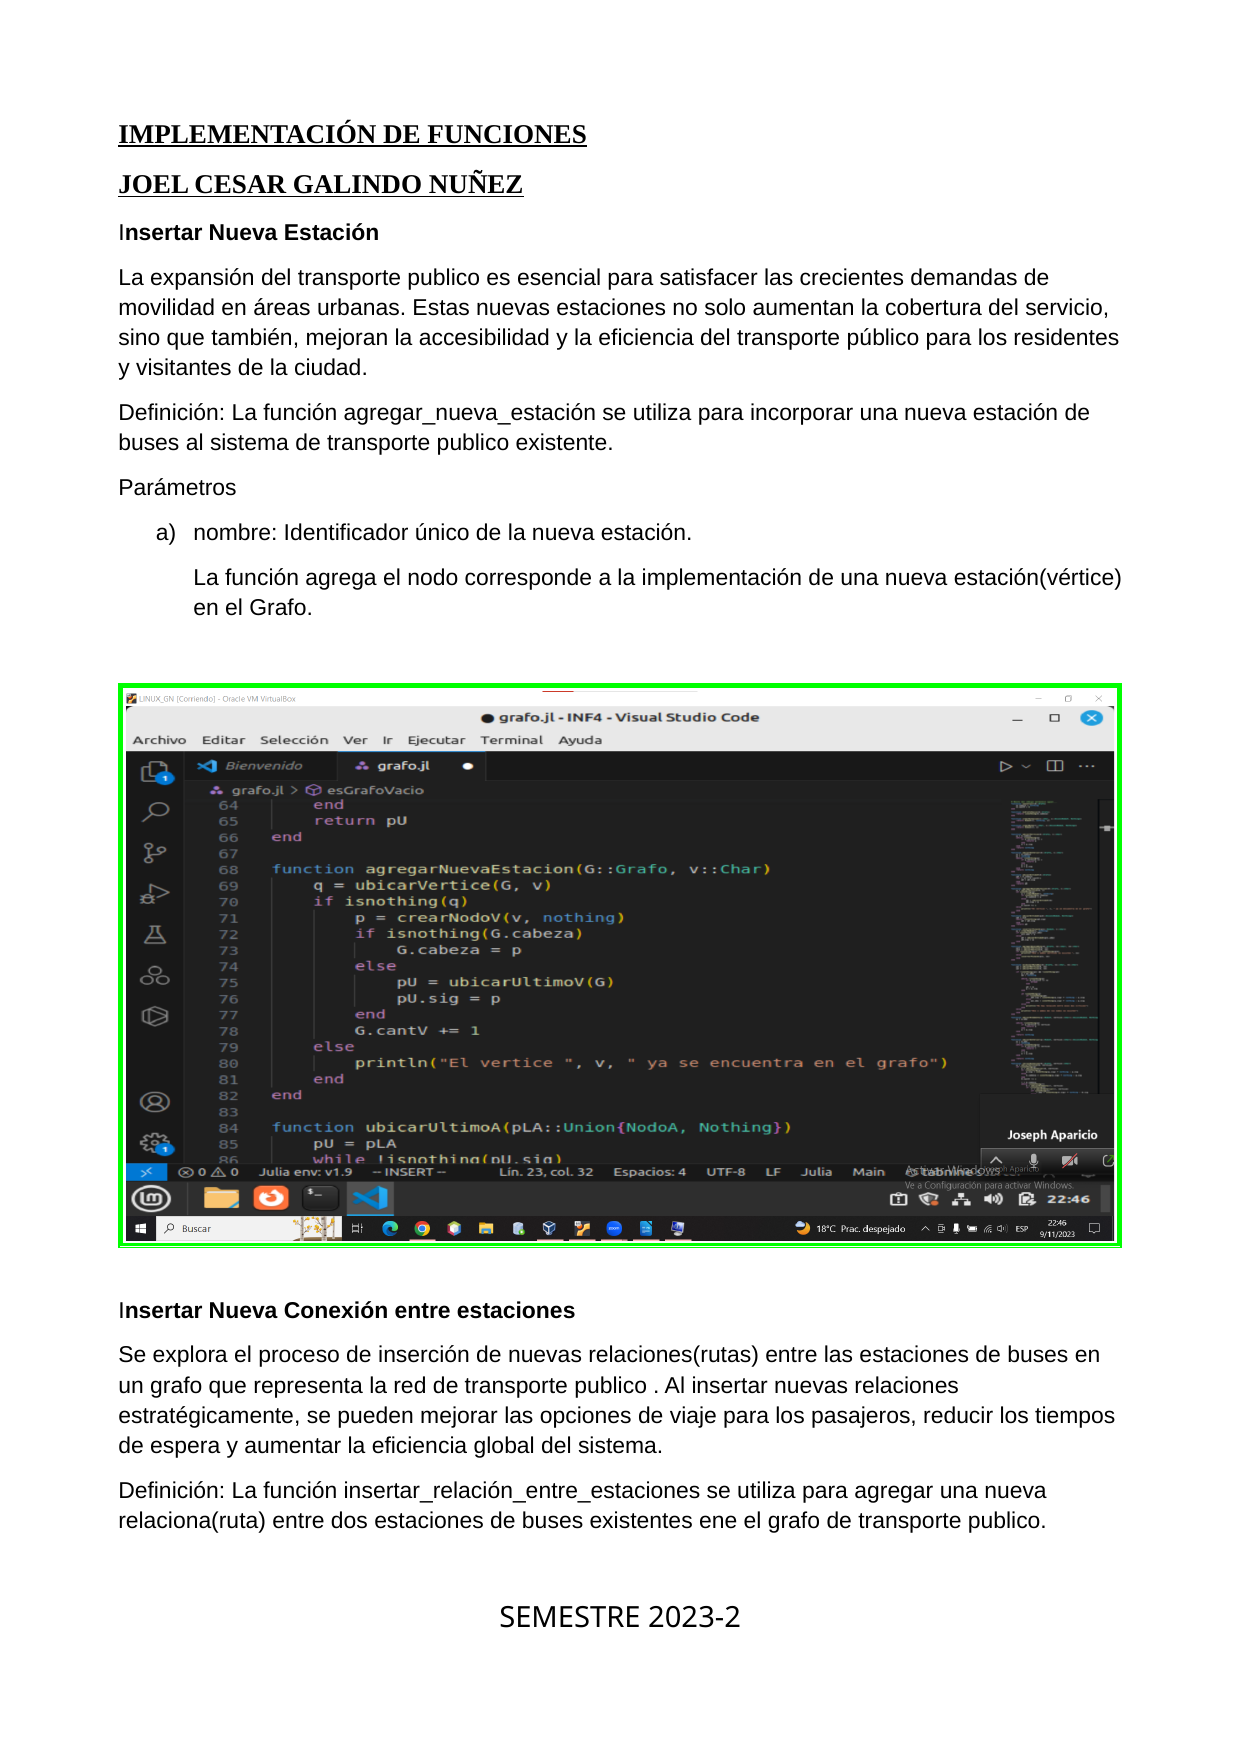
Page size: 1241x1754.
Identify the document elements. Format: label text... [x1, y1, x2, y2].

text Definición: La función agregar_nueva_estación se utiliza para incorporar una nueva estación de buses al sistema de transporte publico existente. [118, 399, 1122, 456]
text IMPLEMENTACIÓN DE FUNCIONES [118, 118, 1122, 149]
text Parámetros [118, 474, 1122, 500]
text La expansión del transporte publico es esencial para satisfacer las crecientes demandas de movilidad en áreas urbanas. Estas nuevas estaciones no solo aumentan la cobertura del servicio, sino que también, mejoran la accesibilidad y la eficiencia del transporte público para los residentes y visitantes de la ciudad. [118, 263, 1122, 381]
text Se explora el proceso de inserción de nuevas relaciones(rutas) entre las estaciones de buses en un grafo que representa la red de transporte publico . Al insertar nuevas relaciones estratégicamente, se pueden mejorar las opciones de viaje para los pasajeros, reducir los tiempos de espera y aumentar la eficiencia global del sistema. [118, 1341, 1122, 1458]
list La función agrega el nodo corresponde a la implementación de una nueva estación(vértice) en el Grafo. [156, 563, 1122, 620]
text JOEL CESAR GALINDO NUÑEZ [118, 168, 1122, 199]
text Insertar Nueva Estación [118, 219, 1122, 245]
text Definición: La función insertar_relación_entre_estaciones se utiliza para agregar una nueva relaciona(ruta) entre dos estaciones de buses existentes ene el grafo de transporte publico. [118, 1477, 1122, 1533]
list nombre: Identificador único de la nueva estación. [156, 519, 1122, 545]
picture [126, 691, 1115, 1241]
text Insertar Nueva Conexión entre estaciones [118, 1297, 1122, 1323]
